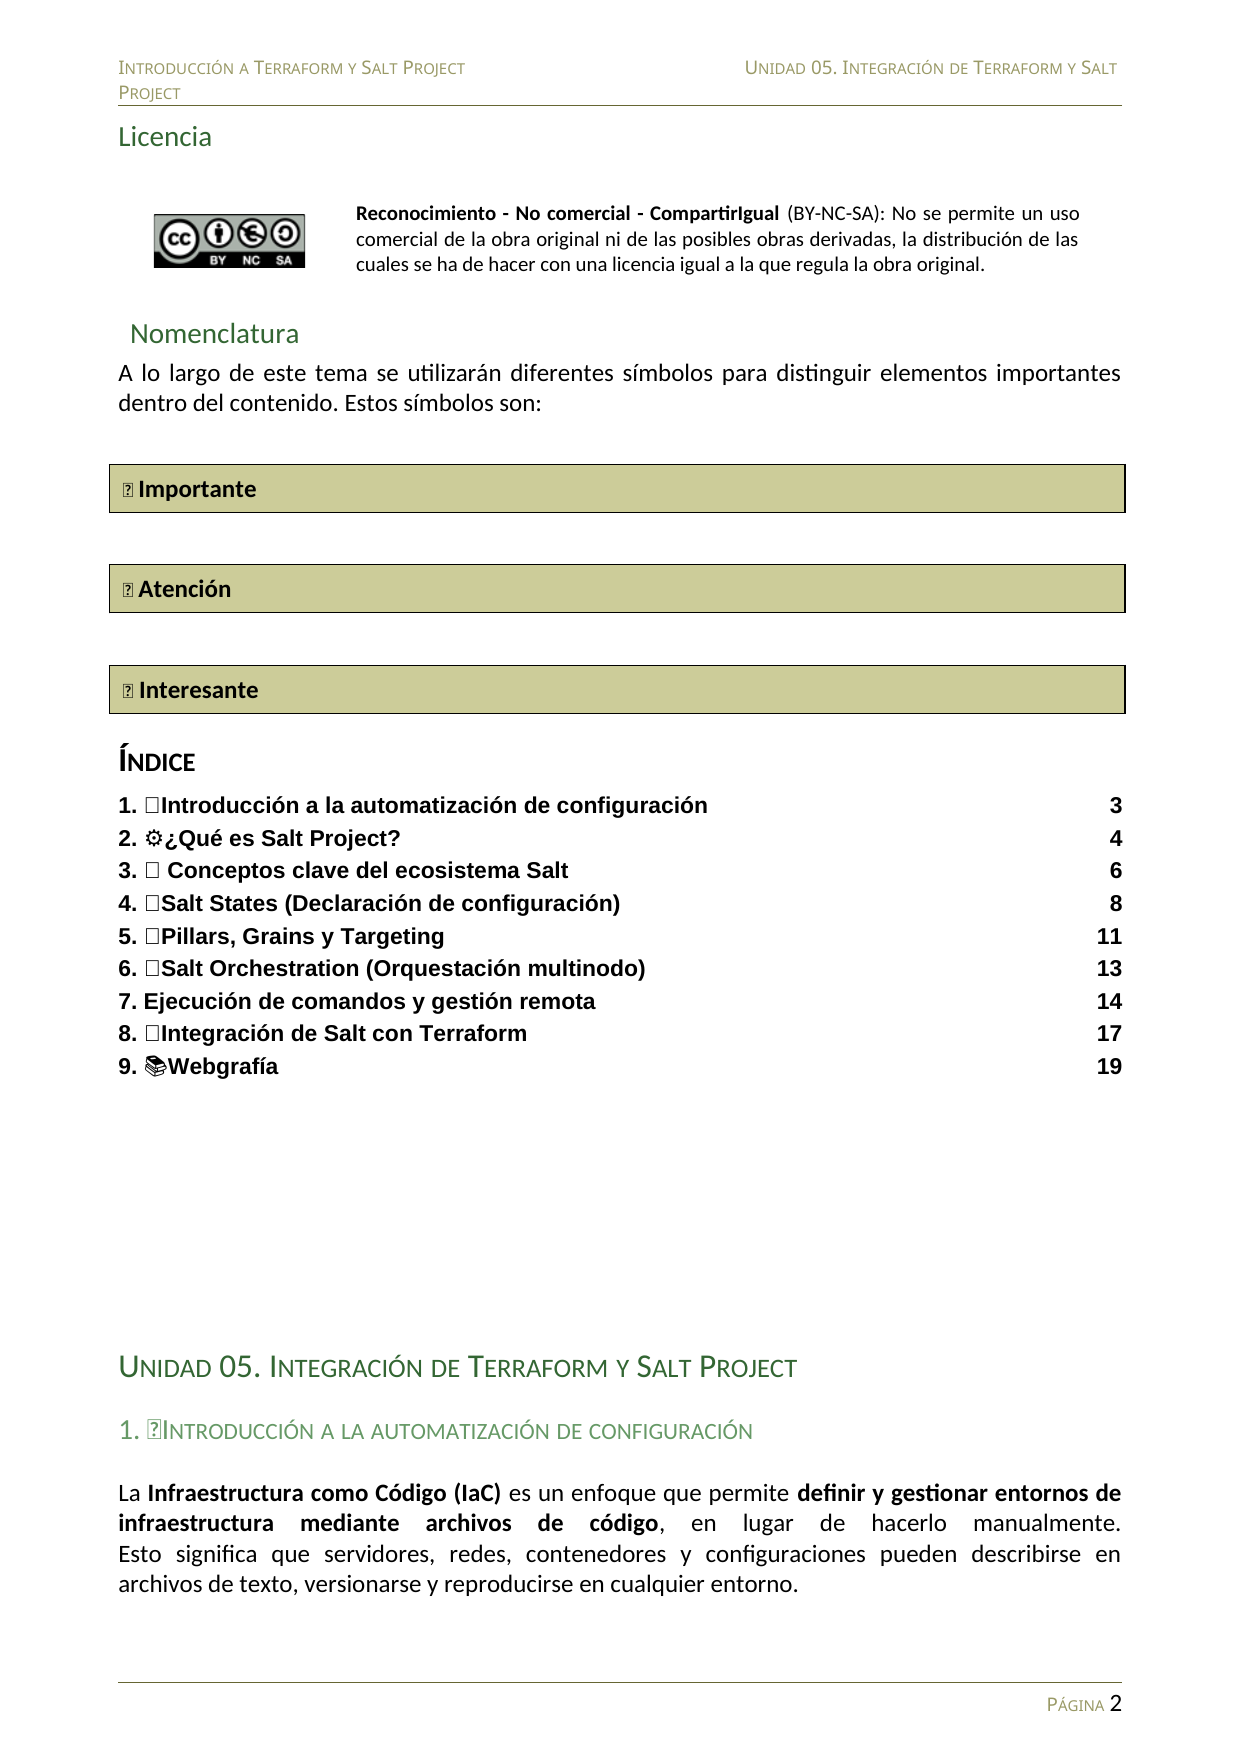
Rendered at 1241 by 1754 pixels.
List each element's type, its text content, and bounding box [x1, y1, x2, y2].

text 6. 🧩Salt Orchestration (Orquestación multinodo) 13 [118, 955, 1122, 982]
text Unidad 05. Integración de Terraform y Salt Project [118, 1346, 1122, 1386]
text A lo largo de este tema se utilizarán diferentes símbolos para distinguir elementos importantes dentro del contenido. Estos símbolos son: [118, 357, 1122, 418]
text Índice [118, 739, 1122, 780]
text Reconocimiento - No comercial - CompartirIgual (BY-NC-SA): No se permite un uso comercial de la obra original ni de las posibles obras derivadas, la distribución de las cuales se ha de hacer con una licencia igual a la que regula la obra original. [159, 200, 1080, 277]
text 2. ⚙️¿Qué es Salt Project? 4 [118, 825, 1122, 851]
picture [153, 214, 306, 268]
text 9. 📚Webgrafía 19 [118, 1053, 1122, 1079]
text 5. 🔐Pillars, Grains y Targeting 11 [118, 923, 1122, 949]
subtitle 1. 📘Introducción a la automatización de configuración [118, 1411, 1122, 1447]
text 📖 Importante [110, 465, 1124, 512]
text 8. 🧱Integración de Salt con Terraform 17 [118, 1020, 1122, 1047]
text La Infraestructura como Código (IaC) es un enfoque que permite definir y gestionar entornos de infraestructura mediante archivos de código, en lugar de hacerlo manualmente. Esto significa que servidores, redes, contenedores y configuraciones pueden describirse en archivos de texto, versionarse y reproducirse en cualquier entorno. [118, 1477, 1122, 1599]
text Licencia [118, 118, 1122, 154]
text 1. 📘Introducción a la automatización de configuración 3 [118, 792, 1122, 818]
text 7. 🧑‍💻Ejecución de comandos y gestión remota 14 [118, 988, 1122, 1014]
text 💬 Interesante [110, 666, 1124, 713]
text Nomenclatura [118, 315, 1122, 351]
text 4. 🧰Salt States (Declaración de configuración) 8 [118, 890, 1122, 916]
text ❕ Atención [110, 565, 1124, 612]
text 3. 🧠 Conceptos clave del ecosistema Salt 6 [118, 857, 1122, 884]
